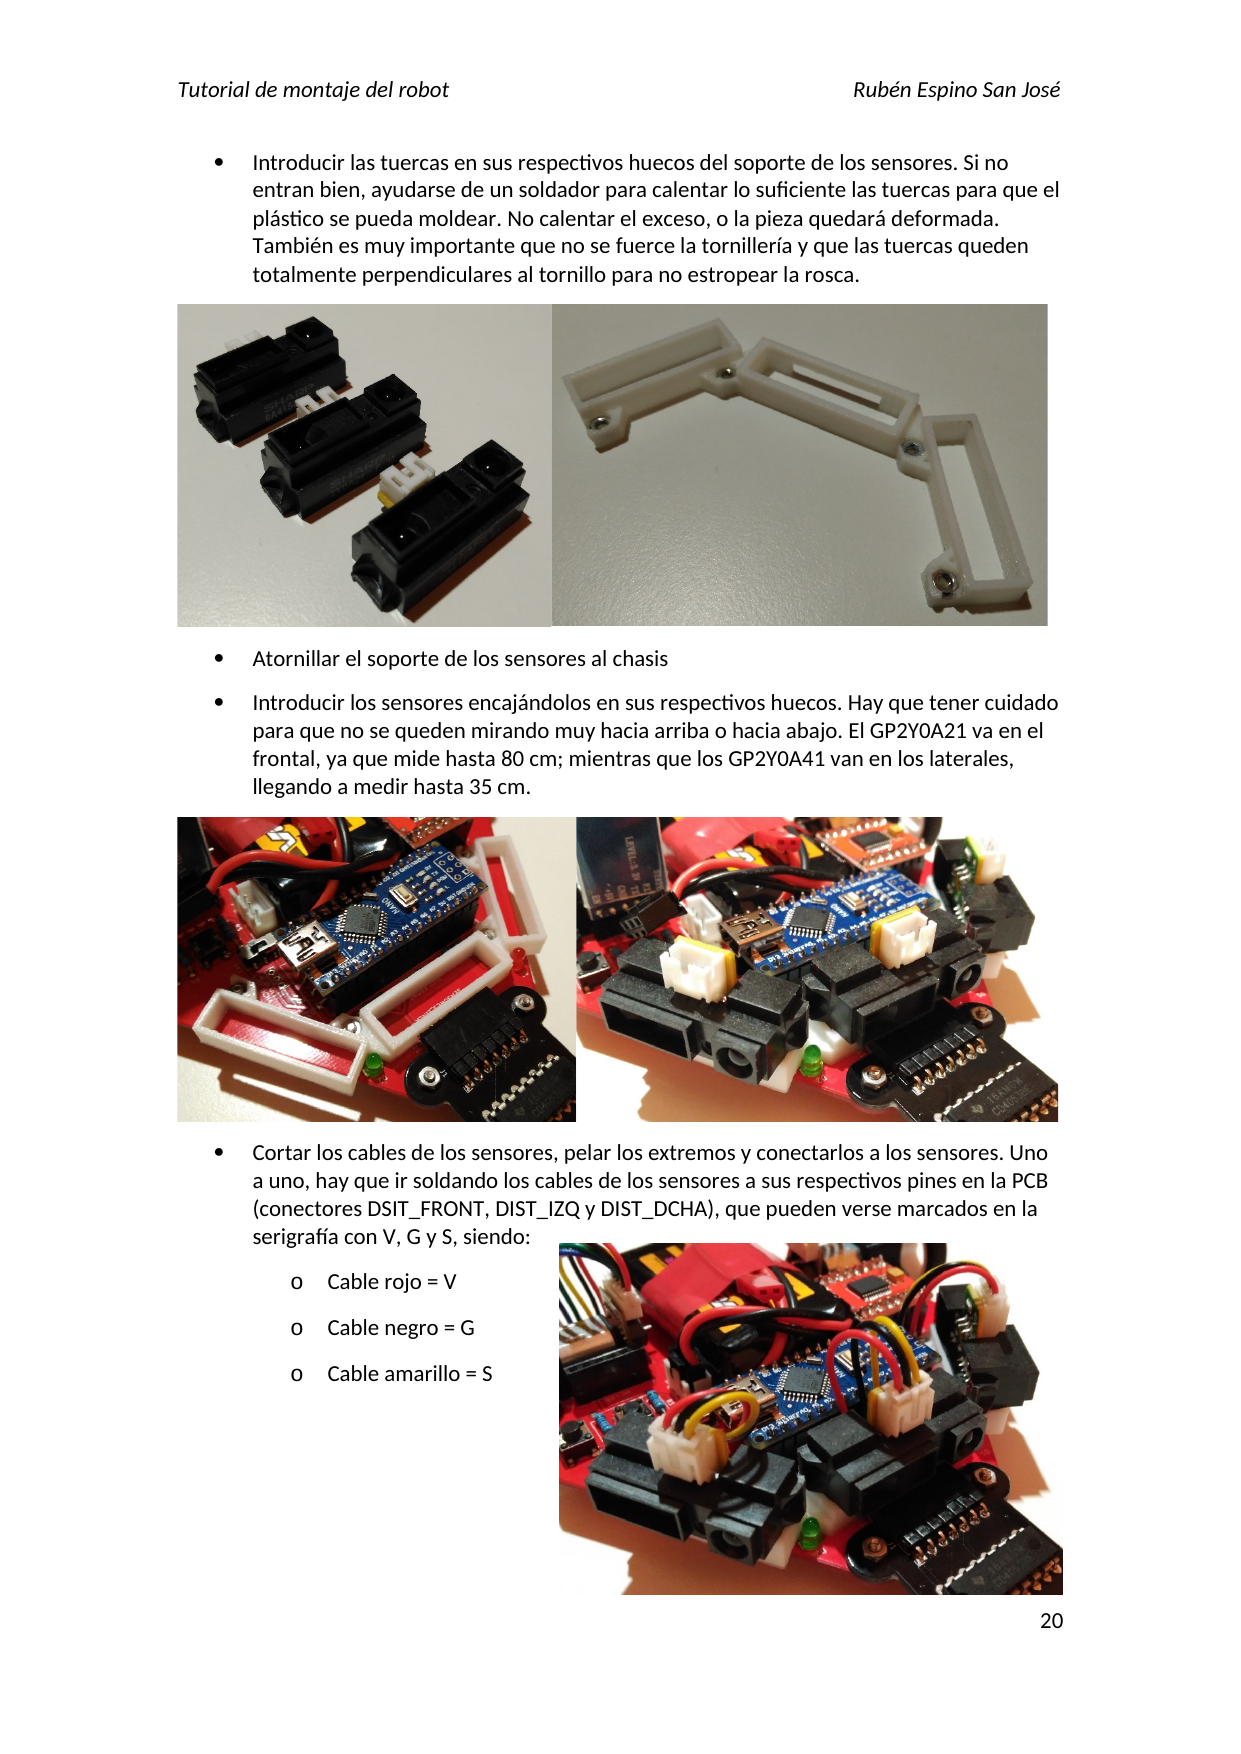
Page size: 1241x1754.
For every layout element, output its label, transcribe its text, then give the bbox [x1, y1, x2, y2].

list Cable rojo = V [290, 1267, 559, 1296]
list Cortar los cables de los sensores, pelar los extremos y conectarlos a los sensores. Uno a uno, hay que ir soldando los cables de los sensores a sus respectivos pines en la PCB (conectores DSIT_FRONT, DIST_IZQ y DIST_DCHA), que pueden verse marcados en la serigrafía con V, G y S, siendo: [215, 1138, 1063, 1251]
list Introducir los sensores encajándolos en sus respectivos huecos. Hay que tener cuidado para que no se queden mirando muy hacia arriba o hacia abajo. El GP2Y0A21 va en el frontal, ya que mide hasta 80 cm; mientras que los GP2Y0A41 van en los laterales, llegando a medir hasta 35 cm. [215, 688, 1063, 800]
list Introducir las tuercas en sus respectivos huecos del soporte de los sensores. Si no entran bien, ayudarse de un soldador para calentar lo suficiente las tuercas para que el plástico se pueda moldear. No calentar el exceso, o la pieza quedará deformada. También es muy importante que no se fuerce la tornillería y que las tuercas queden totalmente perpendiculares al tornillo para no estropear la rosca. [215, 148, 1063, 288]
list Cable negro = G [290, 1313, 559, 1342]
list Cable amarillo = S [290, 1359, 559, 1388]
list Atornillar el soporte de los sensores al chasis [215, 644, 1063, 672]
